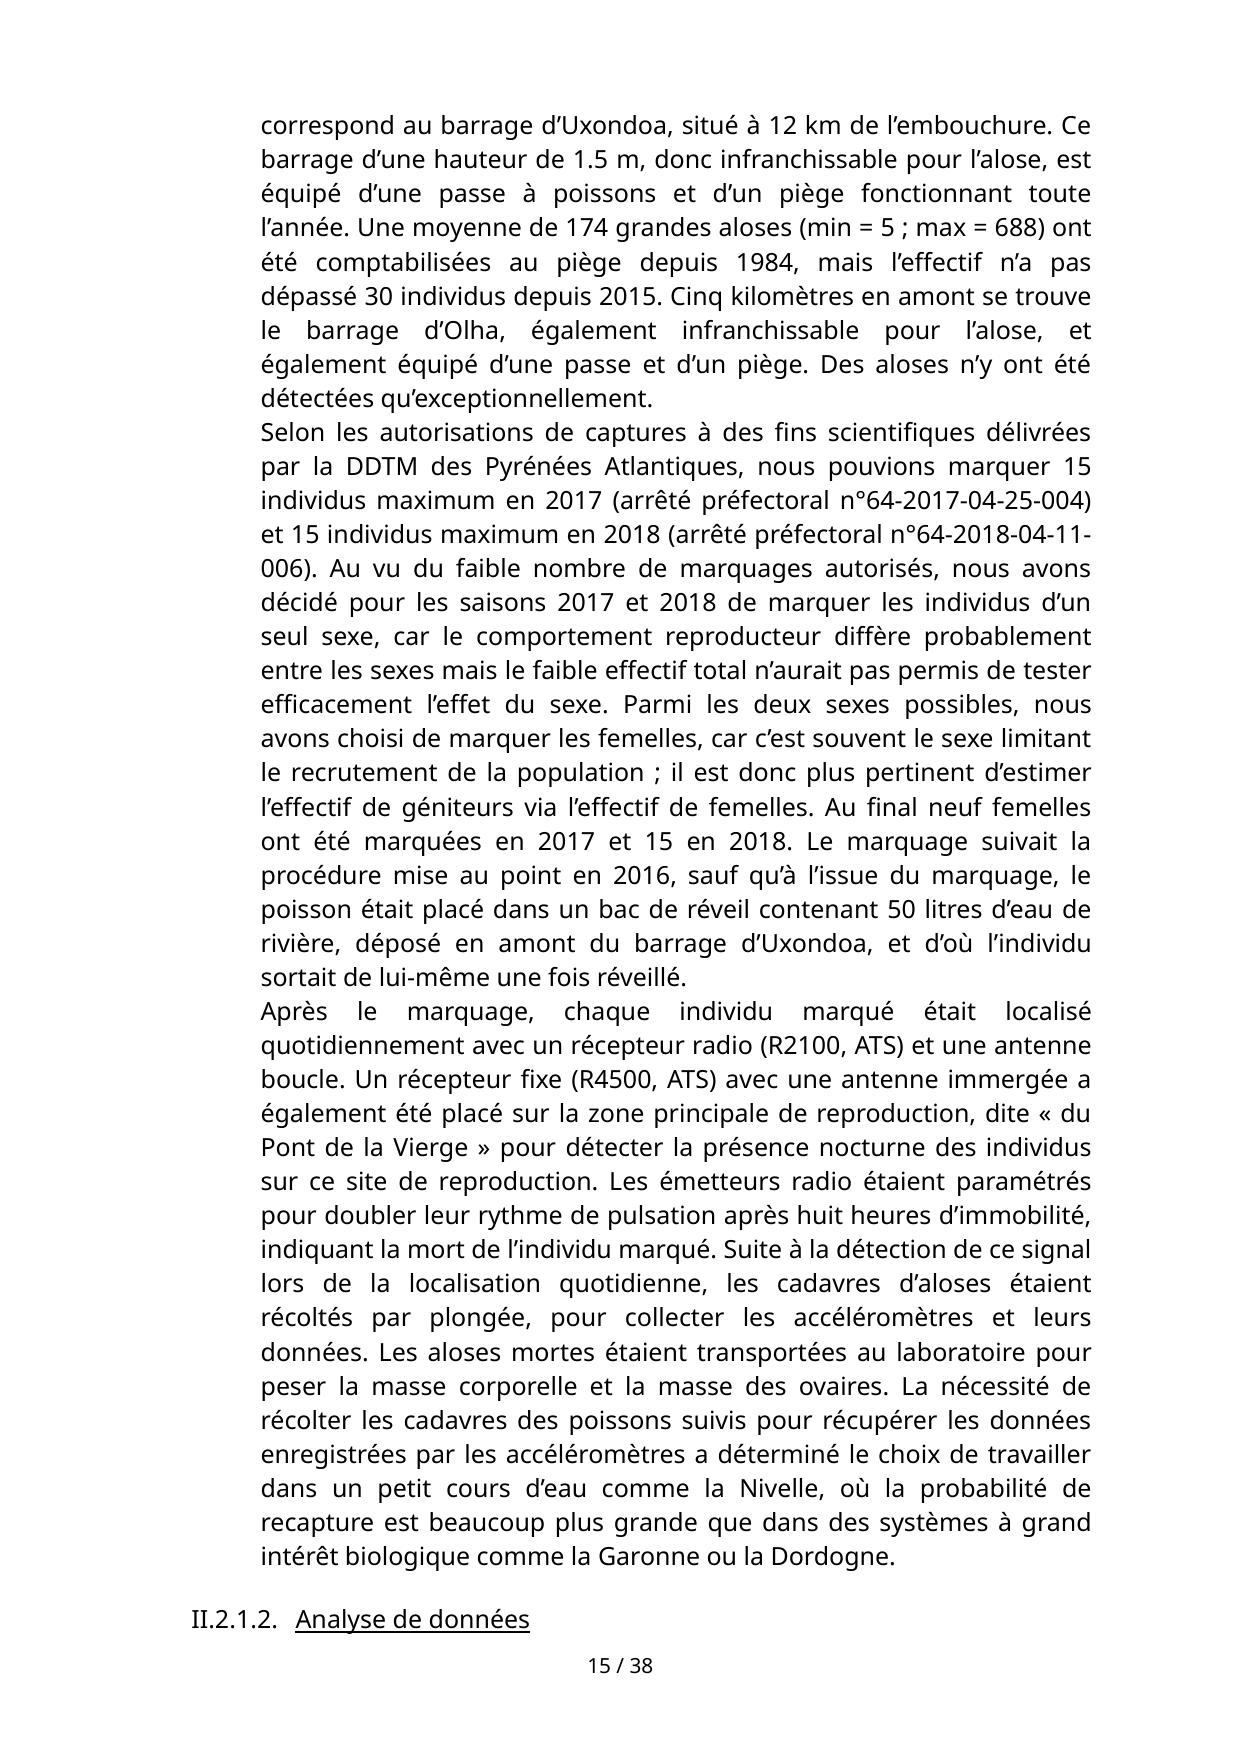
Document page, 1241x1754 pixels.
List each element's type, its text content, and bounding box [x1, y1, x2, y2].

text Après le marquage, chaque individu marqué était localisé quotidiennement avec un récepteur radio (R2100, ATS) et une antenne boucle. Un récepteur fixe (R4500, ATS) avec une antenne immergée a également été placé sur la zone principale de reproduction, dite « du Pont de la Vierge » pour détecter la présence nocturne des individus sur ce site de reproduction. Les émetteurs radio étaient paramétrés pour doubler leur rythme de pulsation après huit heures d’immobilité, indiquant la mort de l’individu marqué. Suite à la détection de ce signal lors de la localisation quotidienne, les cadavres d’aloses étaient récoltés par plongée, pour collecter les accéléromètres et leurs données. Les aloses mortes étaient transportées au laboratoire pour peser la masse corporelle et la masse des ovaires. La nécessité de récolter les cadavres des poissons suivis pour récupérer les données enregistrées par les accéléromètres a déterminé le choix de travailler dans un petit cours d’eau comme la Nivelle, où la probabilité de recapture est beaucoup plus grande que dans des systèmes à grand intérêt biologique comme la Garonne ou la Dordogne. [260, 993, 1093, 1573]
text Selon les autorisations de captures à des fins scientifiques délivrées par la DDTM des Pyrénées Atlantiques, nous pouvions marquer 15 individus maximum en 2017 (arrêté préfectoral n°64-2017-04-25-004) et 15 individus maximum en 2018 (arrêté préfectoral n°64-2018-04-11-006). Au vu du faible nombre de marquages autorisés, nous avons décidé pour les saisons 2017 et 2018 de marquer les individus d’un seul sexe, car le comportement reproducteur diffère probablement entre les sexes mais le faible effectif total n’aurait pas permis de tester efficacement l’effet du sexe. Parmi les deux sexes possibles, nous avons choisi de marquer les femelles, car c’est souvent le sexe limitant le recrutement de la population ; il est donc plus pertinent d’estimer l’effectif de géniteurs via l’effectif de femelles. Au final neuf femelles ont été marquées en 2017 et 15 en 2018. Le marquage suivait la procédure mise au point en 2016, sauf qu’à l’issue du marquage, le poisson était placé dans un bac de réveil contenant 50 litres d’eau de rivière, déposé en amont du barrage d’Uxondoa, et d’où l’individu sortait de lui-même une fois réveillé. [260, 414, 1093, 993]
text correspond au barrage d’Uxondoa, situé à 12 km de l’embouchure. Ce barrage d’une hauteur de 1.5 m, donc infranchissable pour l’alose, est équipé d’une passe à poissons et d’un piège fonctionnant toute l’année. Une moyenne de 174 grandes aloses (min = 5 ; max = 688) ont été comptabilisées au piège depuis 1984, mais l’effectif n’a pas dépassé 30 individus depuis 2015. Cinq kilomètres en amont se trouve le barrage d’Olha, également infranchissable pour l’alose, et également équipé d’une passe et d’un piège. Des aloses n’y ont été détectées qu’exceptionnellement. [260, 108, 1093, 414]
subtitle Analyse de données [191, 1602, 1093, 1636]
